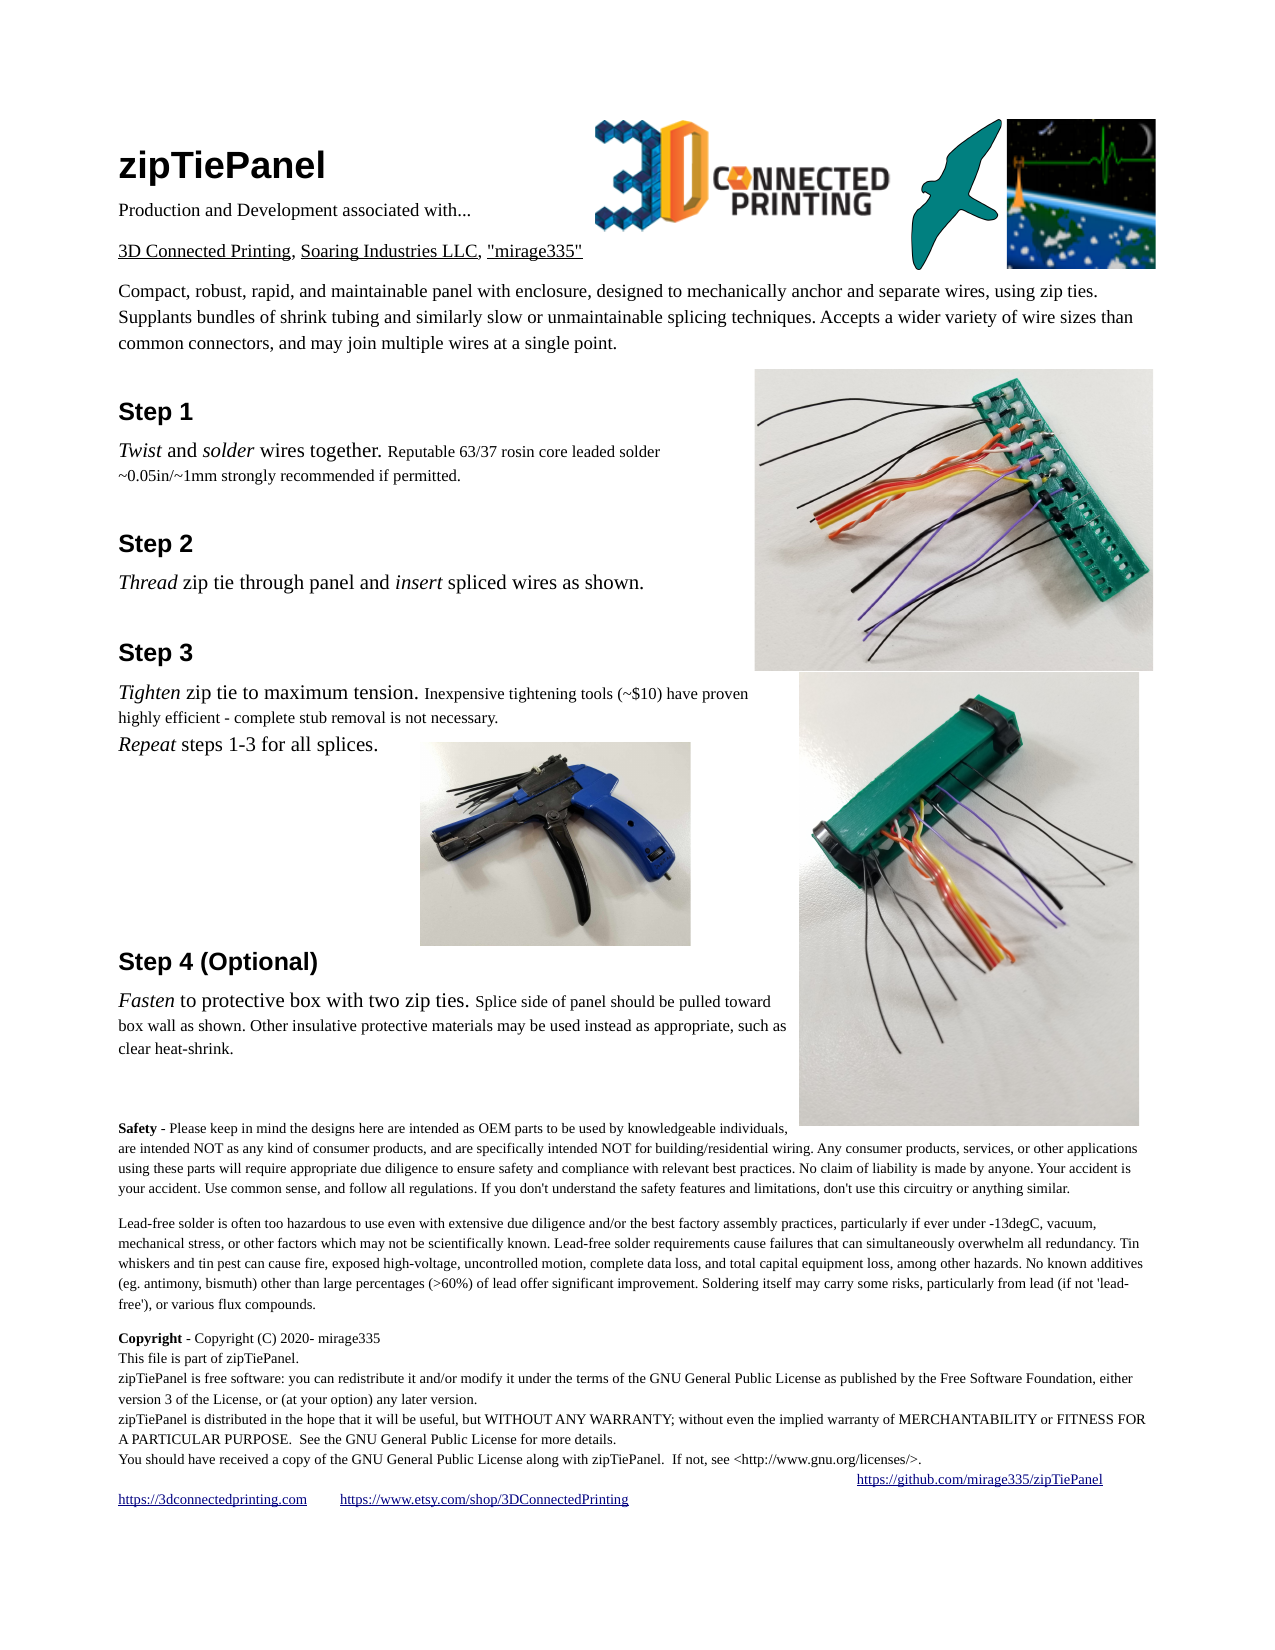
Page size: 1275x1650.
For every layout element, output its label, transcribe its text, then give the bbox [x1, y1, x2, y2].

subtitle Step 3 [118, 638, 754, 667]
text Fasten to protective box with two zip ties. Splice side of panel should be pulled toward box wall as shown. Other insulative protective materials may be used instead as appropriate, such as clear heat-shrink. [118, 988, 799, 1058]
text Tighten zip tie to maximum tension. Inexpensive tightening tools (~$10) have proven highly efficient - complete stub removal is not necessary. Repeat steps 1-3 for all splices. [118, 680, 763, 756]
text 3D Connected Printing, Soaring Industries LLC, "mirage335" [118, 240, 911, 261]
picture [754, 369, 1154, 671]
subtitle Step 2 [118, 529, 754, 557]
picture [595, 120, 905, 234]
picture [911, 119, 1002, 270]
picture [799, 672, 1140, 1126]
text Compact, robust, rapid, and maintainable panel with enclosure, designed to mechanically anchor and separate wires, using zip ties. Supplants bundles of shrink tubing and similarly slow or unmaintainable splicing techniques. Accepts a wider variety of wire sizes than common connectors, and may join multiple wires at a single point. [118, 280, 1157, 353]
subtitle Step 1 [118, 397, 754, 426]
text Production and Development associated with... [118, 199, 595, 221]
subtitle [905, 143, 911, 187]
text Lead-free solder is often too hazardous to use even with extensive due diligence and/or the best factory assembly practices, particularly if ever under -13degC, vacuum, mechanical stress, or other factors which may not be scientifically known. Lead-free solder requirements cause failures that can simultaneously overwhelm all redundancy. Tin whiskers and tin pest can cause fire, exposed high-voltage, uncontrolled motion, complete data loss, and total capital equipment loss, among other hazards. No known additives (eg. antimony, bismuth) other than large percentages (>60%) of lead offer significant improvement. Soldering itself may carry some risks, particularly from lead (if not 'lead-free'), or various flux compounds. [118, 1215, 1157, 1312]
text Copyright - Copyright (C) 2020- mirage335 This file is part of zipTiePanel. zipTiePanel is free software: you can redistribute it and/or modify it under the terms of the GNU General Public License as published by the Free Software Foundation, either version 3 of the License, or (at your option) any later version. zipTiePanel is distributed in the hope that it will be useful, but WITHOUT ANY WARRANTY; without even the implied warranty of MERCHANTABILITY or FITNESS FOR A PARTICULAR PURPOSE. See the GNU General Public License for more details. You should have received a copy of the GNU General Public License along with zipTiePanel. If not, see <http://www.gnu.org/licenses/>. https://github.com/mirage335/zipTiePanel https://3dconnectedprinting.com https://www.etsy.com/shop/3DConnectedPrinting [118, 1330, 1157, 1508]
text Thread zip tie through panel and insert spliced wires as shown. [118, 570, 754, 594]
subtitle [1140, 947, 1157, 976]
text Safety - Please keep in mind the designs here are intended as OEM parts to be used by knowledgeable individuals, are intended NOT as any kind of consumer products, and are specifically intended NOT for building/residential wiring. Any consumer products, services, or other applications using these parts will require appropriate due diligence to ensure safety and compliance with relevant best practices. No claim of liability is made by anyone. Your accident is your accident. Use common sense, and follow all regulations. If you don't understand the safety features and limitations, don't use this circuitry or anything similar. [118, 1120, 1157, 1197]
subtitle zipTiePanel [118, 143, 595, 187]
picture [1006, 119, 1156, 269]
text Twist and solder wires together. Reputable 63/37 rosin core leaded solder ~0.05in/~1mm strongly recommended if permitted. [118, 438, 754, 485]
subtitle Step 4 (Optional) [118, 947, 799, 976]
picture [420, 742, 691, 946]
